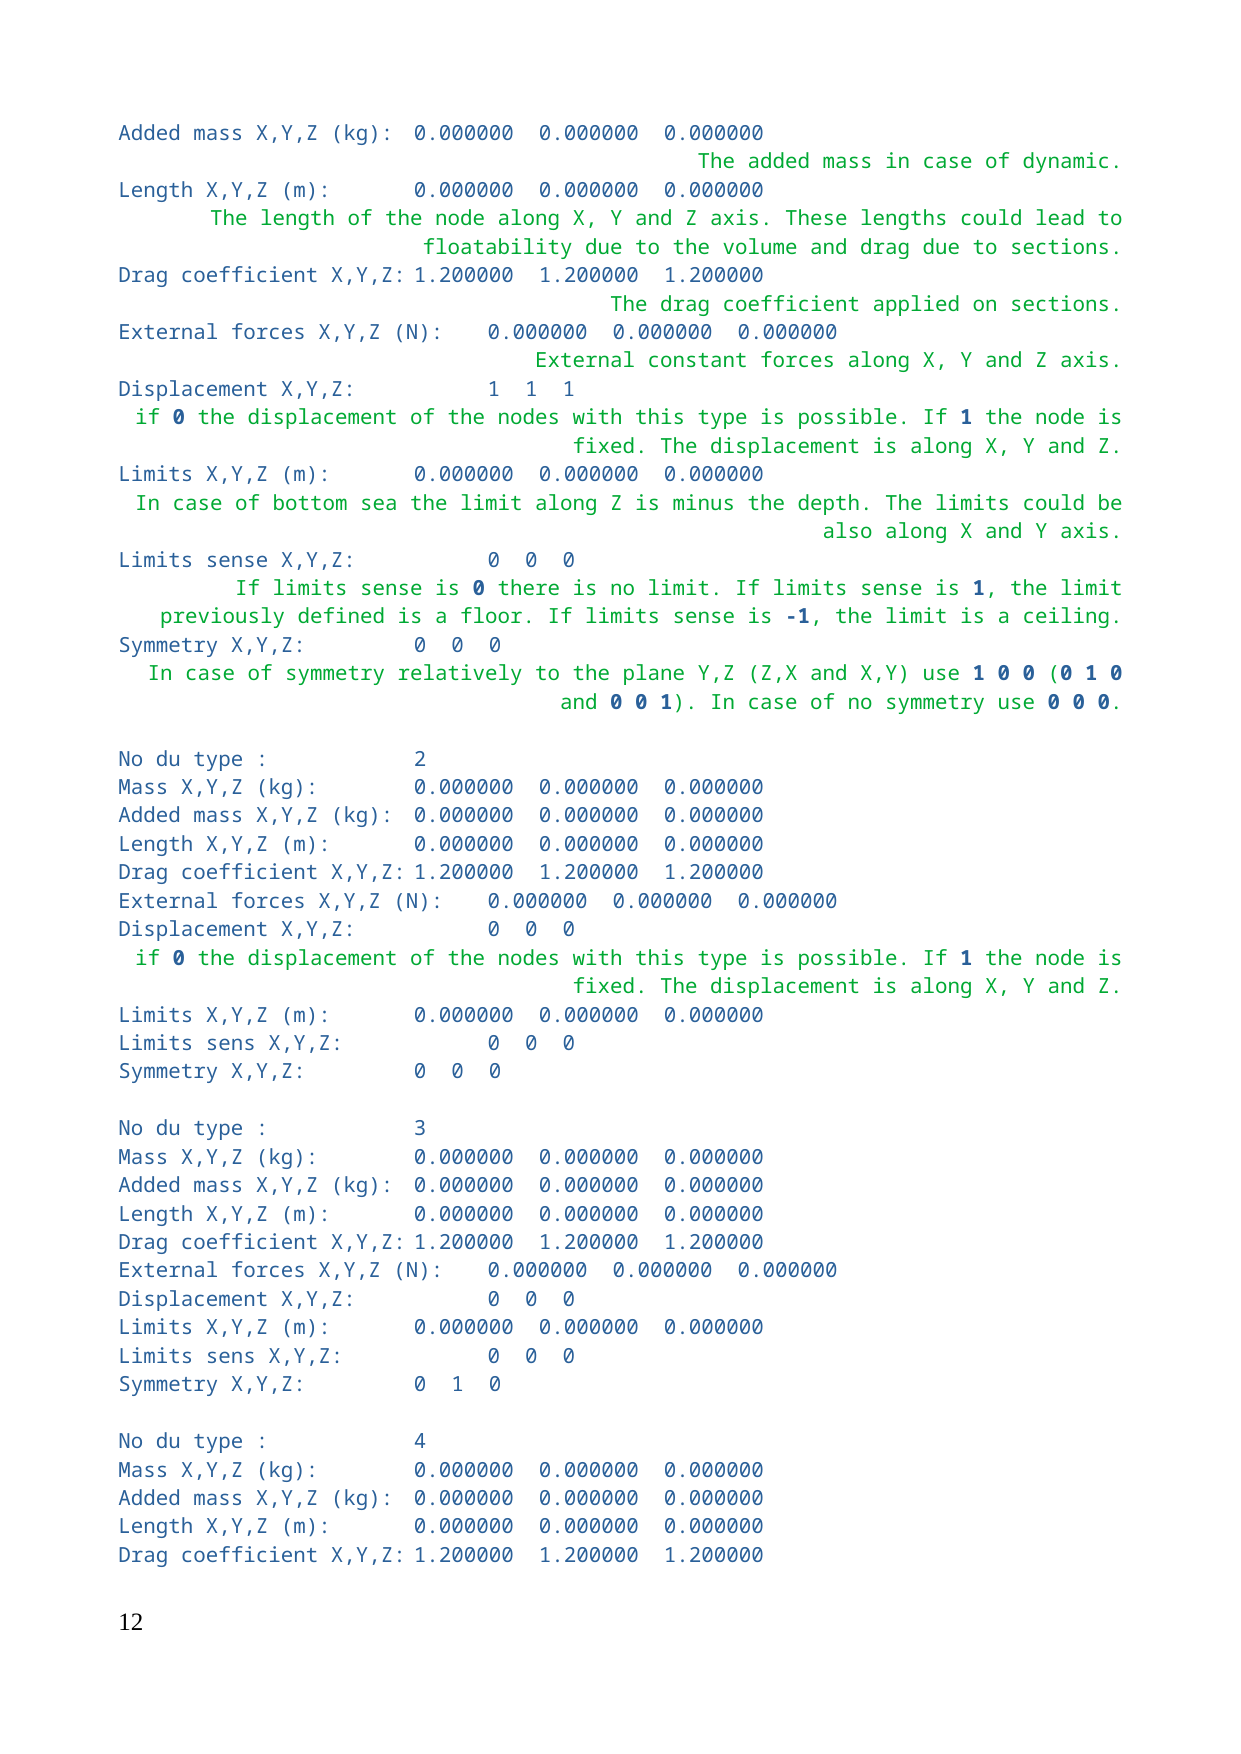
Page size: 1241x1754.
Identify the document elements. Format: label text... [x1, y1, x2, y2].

text Mass X,Y,Z (kg): 0.000000 0.000000 0.000000 [118, 772, 1122, 801]
text Added mass X,Y,Z (kg): 0.000000 0.000000 0.000000 [118, 1483, 1122, 1512]
text Limits sense X,Y,Z: 0 0 0 [118, 545, 1122, 573]
text The drag coefficient applied on sections. [118, 289, 1122, 317]
text Drag coefficient X,Y,Z: 1.200000 1.200000 1.200000 [118, 1540, 1122, 1568]
text External forces X,Y,Z (N): 0.000000 0.000000 0.000000 [118, 317, 1122, 346]
text if 0 the displacement of the nodes with this type is possible. If 1 the node is fixed. The displacement is along X, Y and Z. [118, 402, 1122, 459]
text If limits sense is 0 there is no limit. If limits sense is 1, the limit previously defined is a floor. If limits sense is -1, the limit is a ceiling. [118, 573, 1122, 630]
text Mass X,Y,Z (kg): 0.000000 0.000000 0.000000 [118, 1142, 1122, 1170]
text Length X,Y,Z (m): 0.000000 0.000000 0.000000 [118, 1512, 1122, 1540]
text if 0 the displacement of the nodes with this type is possible. If 1 the node is fixed. The displacement is along X, Y and Z. [118, 943, 1122, 1000]
text No du type : 4 [118, 1426, 1122, 1455]
text Limits X,Y,Z (m): 0.000000 0.000000 0.000000 [118, 459, 1122, 488]
text Limits X,Y,Z (m): 0.000000 0.000000 0.000000 [118, 1312, 1122, 1341]
text Limits X,Y,Z (m): 0.000000 0.000000 0.000000 [118, 1000, 1122, 1028]
text Symmetry X,Y,Z: 0 0 0 [118, 630, 1122, 658]
text Added mass X,Y,Z (kg): 0.000000 0.000000 0.000000 [118, 1170, 1122, 1199]
text External forces X,Y,Z (N): 0.000000 0.000000 0.000000 [118, 886, 1122, 914]
text In case of symmetry relatively to the plane Y,Z (Z,X and X,Y) use 1 0 0 (0 1 0 and 0 0 1). In case of no symmetry use 0 0 0. [118, 658, 1122, 715]
text Limits sens X,Y,Z: 0 0 0 [118, 1028, 1122, 1057]
text Drag coefficient X,Y,Z: 1.200000 1.200000 1.200000 [118, 260, 1122, 289]
text The added mass in case of dynamic. [118, 147, 1122, 175]
text Mass X,Y,Z (kg): 0.000000 0.000000 0.000000 [118, 1455, 1122, 1483]
text The length of the node along X, Y and Z axis. These lengths could lead to floatability due to the volume and drag due to sections. [118, 203, 1122, 260]
text No du type : 2 [118, 744, 1122, 772]
text Displacement X,Y,Z: 0 0 0 [118, 914, 1122, 943]
text Length X,Y,Z (m): 0.000000 0.000000 0.000000 [118, 829, 1122, 857]
text Limits sens X,Y,Z: 0 0 0 [118, 1341, 1122, 1369]
text Displacement X,Y,Z: 0 0 0 [118, 1284, 1122, 1312]
text In case of bottom sea the limit along Z is minus the depth. The limits could be also along X and Y axis. [118, 488, 1122, 545]
text Length X,Y,Z (m): 0.000000 0.000000 0.000000 [118, 1199, 1122, 1227]
text Symmetry X,Y,Z: 0 0 0 [118, 1057, 1122, 1085]
text External constant forces along X, Y and Z axis. [118, 346, 1122, 374]
text No du type : 3 [118, 1113, 1122, 1142]
text Drag coefficient X,Y,Z: 1.200000 1.200000 1.200000 [118, 1227, 1122, 1256]
text Added mass X,Y,Z (kg): 0.000000 0.000000 0.000000 [118, 801, 1122, 829]
text Added mass X,Y,Z (kg): 0.000000 0.000000 0.000000 [118, 118, 1122, 147]
text Length X,Y,Z (m): 0.000000 0.000000 0.000000 [118, 175, 1122, 203]
text External forces X,Y,Z (N): 0.000000 0.000000 0.000000 [118, 1256, 1122, 1284]
text Displacement X,Y,Z: 1 1 1 [118, 374, 1122, 402]
text Symmetry X,Y,Z: 0 1 0 [118, 1369, 1122, 1398]
text Drag coefficient X,Y,Z: 1.200000 1.200000 1.200000 [118, 857, 1122, 886]
